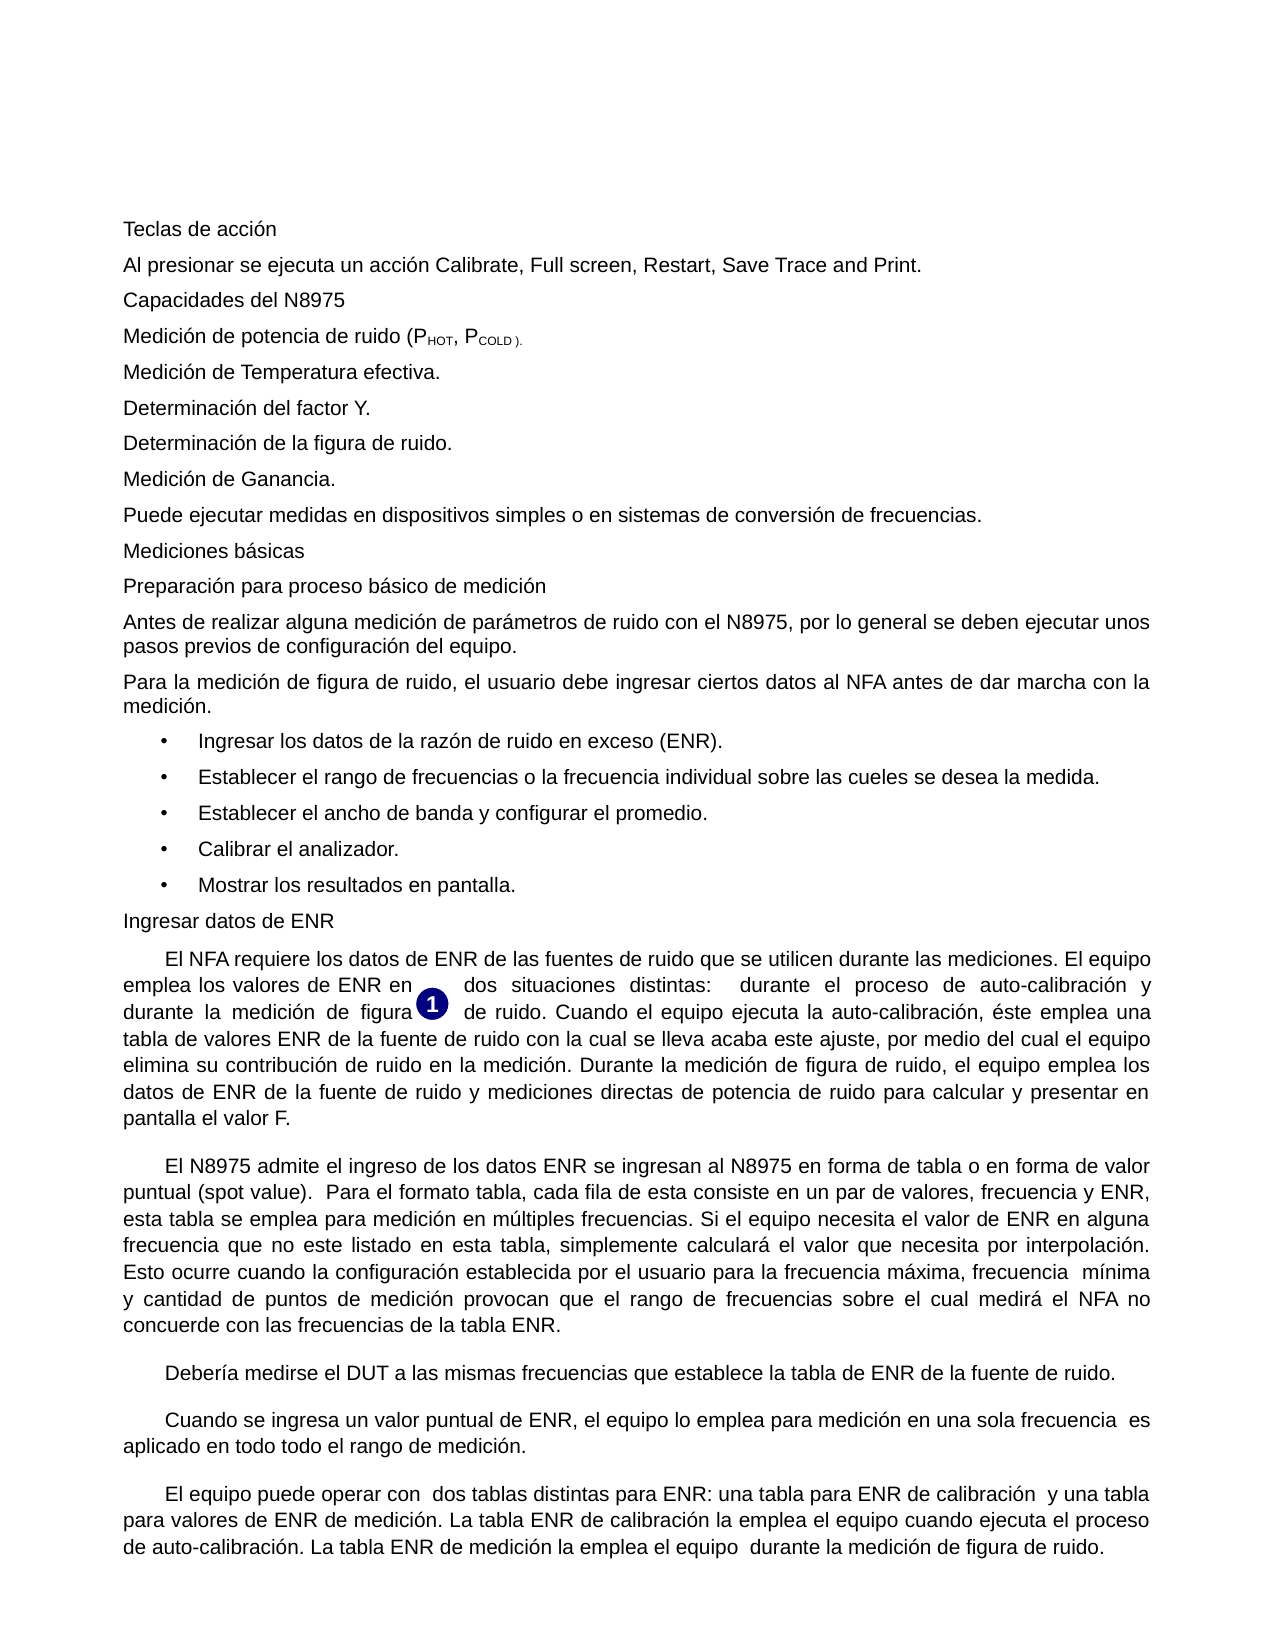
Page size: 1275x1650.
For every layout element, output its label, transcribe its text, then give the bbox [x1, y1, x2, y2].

text Medición de Ganancia. [123, 467, 1152, 491]
text El N8975 admite el ingreso de los datos ENR se ingresan al N8975 en forma de tabla o en forma de valor puntual (spot value). Para el formato tabla, cada fila de esta consiste en un par de valores, frecuencia y ENR, esta tabla se emplea para medición en múltiples frecuencias. Si el equipo necesita el valor de ENR en alguna frecuencia que no este listado en esta tabla, simplemente calculará el valor que necesita por interpolación. Esto ocurre cuando la configuración establecida por el usuario para la frecuencia máxima, frecuencia mínima y cantidad de puntos de medición provocan que el rango de frecuencias sobre el cual medirá el NFA no concuerde con las frecuencias de la tabla ENR. [123, 1151, 1152, 1337]
text Al presionar se ejecuta un acción Calibrate, Full screen, Restart, Save Trace and Print. [123, 253, 1152, 277]
list Establecer el rango de frecuencias o la frecuencia individual sobre las cueles se desea la medida. [160, 765, 1152, 789]
text Teclas de acción [123, 217, 1152, 241]
text Ingresar datos de ENR [123, 908, 1152, 932]
text Capacidades del N8975 [123, 288, 1152, 312]
list Calibrar el analizador. [160, 837, 1152, 861]
text Determinación de la figura de ruido. [123, 431, 1152, 455]
text Debería medirse el DUT a las mismas frecuencias que establece la tabla de ENR de la fuente de ruido. [123, 1358, 1152, 1384]
list Ingresar los datos de la razón de ruido en exceso (ENR). [160, 729, 1152, 753]
text Medición de Temperatura efectiva. [123, 360, 1152, 384]
text Para la medición de figura de ruido, el usuario debe ingresar ciertos datos al NFA antes de dar marcha con la medición. [123, 669, 1152, 717]
text El equipo puede operar con dos tablas distintas para ENR: una tabla para ENR de calibración y una tabla para valores de ENR de medición. La tabla ENR de calibración la emplea el equipo cuando ejecuta el proceso de auto-calibración. La tabla ENR de medición la emplea el equipo durante la medición de figura de ruido. [123, 1479, 1152, 1559]
text Puede ejecutar medidas en dispositivos simples o en sistemas de conversión de frecuencias. [123, 503, 1152, 527]
list Mostrar los resultados en pantalla. [160, 873, 1152, 897]
text Medición de potencia de ruido (PHOT, PCOLD ). [123, 324, 1152, 348]
text Determinación del factor Y. [123, 396, 1152, 419]
text El NFA requiere los datos de ENR de las fuentes de ruido que se utilicen durante las mediciones. El equipo emplea los valores de ENR en dos situaciones distintas: durante el proceso de auto-calibración y durante la medición de figura de ruido. Cuando el equipo ejecuta la auto-calibración, éste emplea una tabla de valores ENR de la fuente de ruido con la cual se lleva acaba este ajuste, por medio del cual el equipo elimina su contribución de ruido en la medición. Durante la medición de figura de ruido, el equipo emplea los datos de ENR de la fuente de ruido y mediciones directas de potencia de ruido para calcular y presentar en pantalla el valor F. [123, 944, 1152, 1130]
text Cuando se ingresa un valor puntual de ENR, el equipo lo emplea para medición en una sola frecuencia es aplicado en todo todo el rango de medición. [123, 1405, 1152, 1458]
text Mediciones básicas [123, 538, 1152, 562]
text Preparación para proceso básico de medición [123, 574, 1152, 598]
text Antes de realizar alguna medición de parámetros de ruido con el N8975, por lo general se deben ejecutar unos pasos previos de configuración del equipo. [123, 610, 1152, 658]
list Establecer el ancho de banda y configurar el promedio. [160, 801, 1152, 825]
